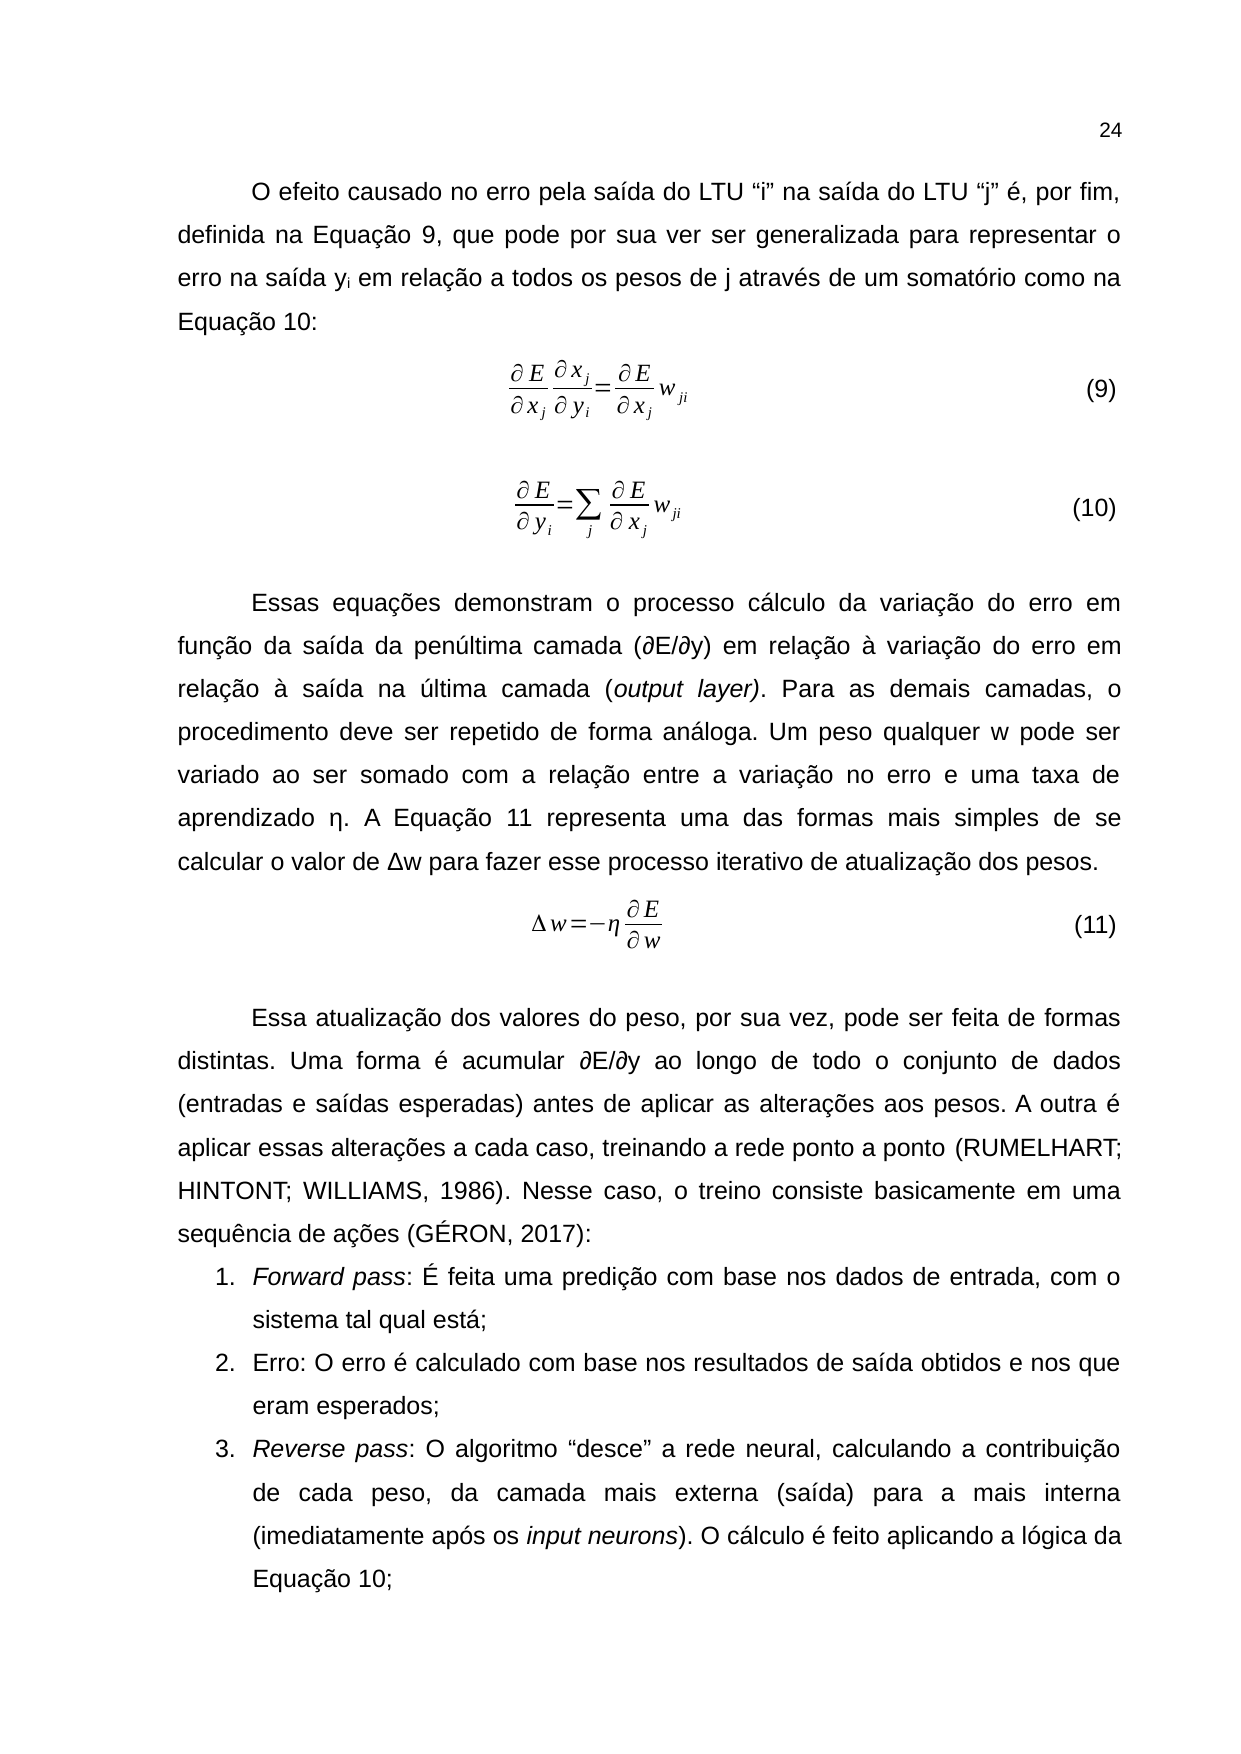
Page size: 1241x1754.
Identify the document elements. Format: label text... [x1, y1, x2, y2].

table_header [177, 471, 1017, 545]
list Reverse pass: O algoritmo “desce” a rede neural, calculando a contribuição de cada peso, da camada mais externa (saída) para a mais interna (imediatamente após os input neurons). O cálculo é feito aplicando a lógica da Equação 10; [215, 1434, 1122, 1593]
table_header (9) [1017, 350, 1122, 427]
list Erro: O erro é calculado com base nos resultados de saída obtidos e nos que eram esperados; [215, 1348, 1122, 1420]
table_header [177, 350, 1017, 427]
table_header (11) [1017, 890, 1122, 960]
text O efeito causado no erro pela saída do LTU “i” na saída do LTU “j” é, por fim, definida na Equação 9, que pode por sua ver ser generalizada para representar o erro na saída yi em relação a todos os pesos de j através de um somatório como na Equação 10: [177, 177, 1122, 335]
table_header [177, 890, 1017, 960]
text Essas equações demonstram o processo cálculo da variação do erro em função da saída da penúltima camada (∂E/∂y) em relação à variação do erro em relação à saída na última camada (output layer). Para as demais camadas, o procedimento deve ser repetido de forma análoga. Um peso qualquer w pode ser variado ao ser somado com a relação entre a variação no erro e uma taxa de aprendizado η. A Equação 11 representa uma das formas mais simples de se calcular o valor de Δw para fazer esse processo iterativo de atualização dos pesos. [177, 588, 1122, 875]
text Essa atualização dos valores do peso, por sua vez, pode ser feita de formas distintas. Uma forma é acumular ∂E/∂y ao longo de todo o conjunto de dados (entradas e saídas esperadas) antes de aplicar as alterações aos pesos. A outra é aplicar essas alterações a cada caso, treinando a rede ponto a ponto (RUMELHART; HINTONT; WILLIAMS, 1986). Nesse caso, o treino consiste basicamente em uma sequência de ações (GÉRON, 2017): [177, 1003, 1122, 1248]
table_header (10) [1017, 471, 1122, 545]
list Forward pass: É feita uma predição com base nos dados de entrada, com o sistema tal qual está; [215, 1262, 1122, 1334]
